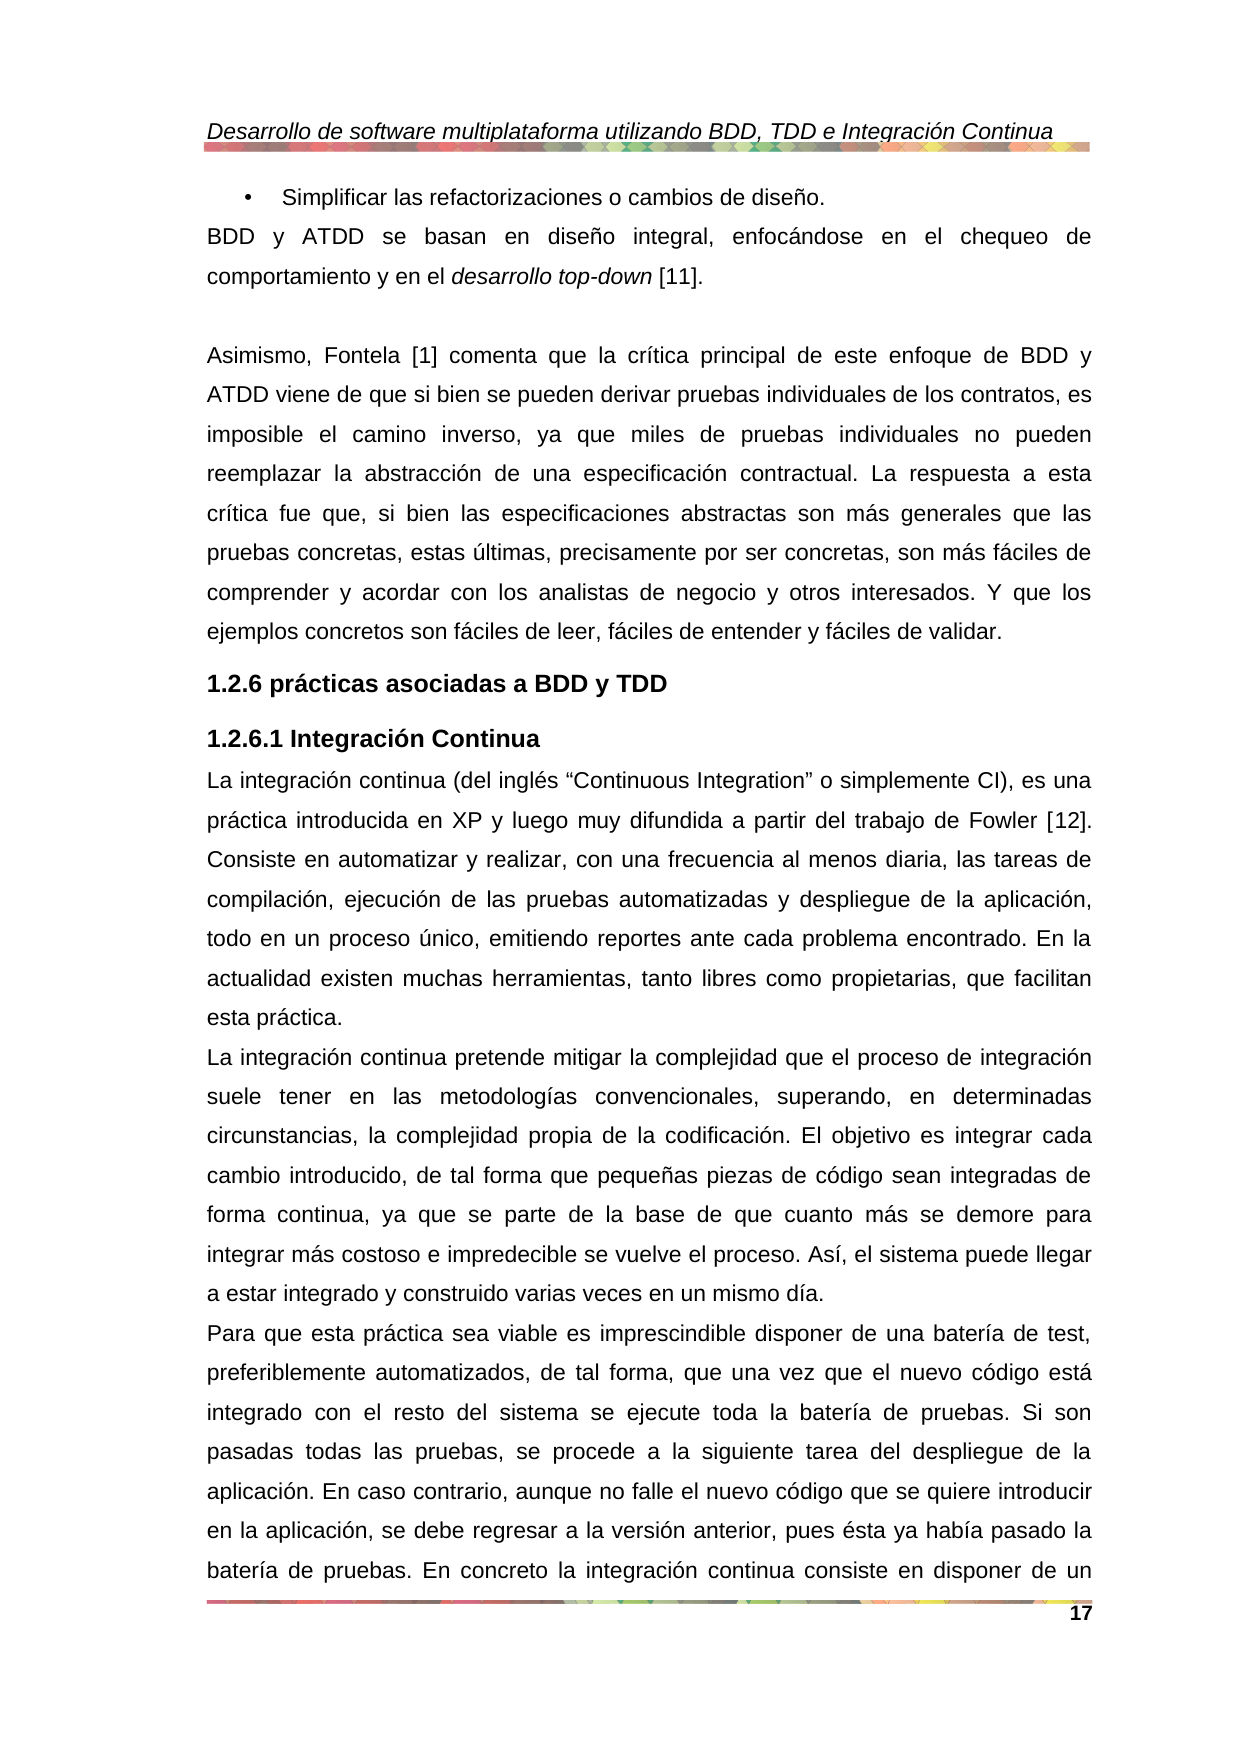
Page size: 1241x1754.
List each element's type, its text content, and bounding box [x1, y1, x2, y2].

text [203, 142, 1090, 152]
text 1.2.6 prácticas asociadas a BDD y TDD [207, 669, 1093, 698]
text Para que esta práctica sea viable es imprescindible disponer de una batería de test, preferiblemente automatizados, de tal forma, que una vez que el nuevo código está integrado con el resto del sistema se ejecute toda la batería de pruebas. Si son pasadas todas las pruebas, se procede a la siguiente tarea del despliegue de la aplicación. En caso contrario, aunque no falle el nuevo código que se quiere introducir en la aplicación, se debe regresar a la versión anterior, pues ésta ya había pasado la batería de pruebas. En concreto la integración continua consiste en disponer de un [207, 1320, 1093, 1583]
text La integración continua (del inglés “Continuous Integration” o simplemente CI), es una práctica introducida en XP y luego muy difundida a partir del trabajo de Fowler [12]. Consiste en automatizar y realizar, con una frecuencia al menos diaria, las tareas de compilación, ejecución de las pruebas automatizadas y despliegue de la aplicación, todo en un proceso único, emitiendo reportes ante cada problema encontrado. En la actualidad existen muchas herramientas, tanto libres como propietarias, que facilitan esta práctica. [207, 767, 1093, 1030]
text 1.2.6.1 Integración Continua [207, 724, 1093, 753]
text BDD y ATDD se basan en diseño integral, enfocándose en el chequeo de comportamiento y en el desarrollo top-down [11]. [207, 223, 1093, 289]
text La integración continua pretende mitigar la complejidad que el proceso de integración suele tener en las metodologías convencionales, superando, en determinadas circunstancias, la complejidad propia de la codificación. El objetivo es integrar cada cambio introducido, de tal forma que pequeñas piezas de código sean integradas de forma continua, ya que se parte de la base de que cuanto más se demore para integrar más costoso e impredecible se vuelve el proceso. Así, el sistema puede llegar a estar integrado y construido varias veces en un mismo día. [207, 1043, 1093, 1307]
text [206, 1600, 1093, 1604]
text Asimismo, Fontela [1] comenta que la crítica principal de este enfoque de BDD y ATDD viene de que si bien se pueden derivar pruebas individuales de los contratos, es imposible el camino inverso, ya que miles de pruebas individuales no pueden reemplazar la abstracción de una especificación contractual. La respuesta a esta crítica fue que, si bien las especificaciones abstractas son más generales que las pruebas concretas, estas últimas, precisamente por ser concretas, son más fáciles de comprender y acordar con los analistas de negocio y otros interesados. Y que los ejemplos concretos son fáciles de leer, fáciles de entender y fáciles de validar. [207, 342, 1093, 644]
list Simplificar las refactorizaciones o cambios de diseño. [244, 184, 1093, 210]
